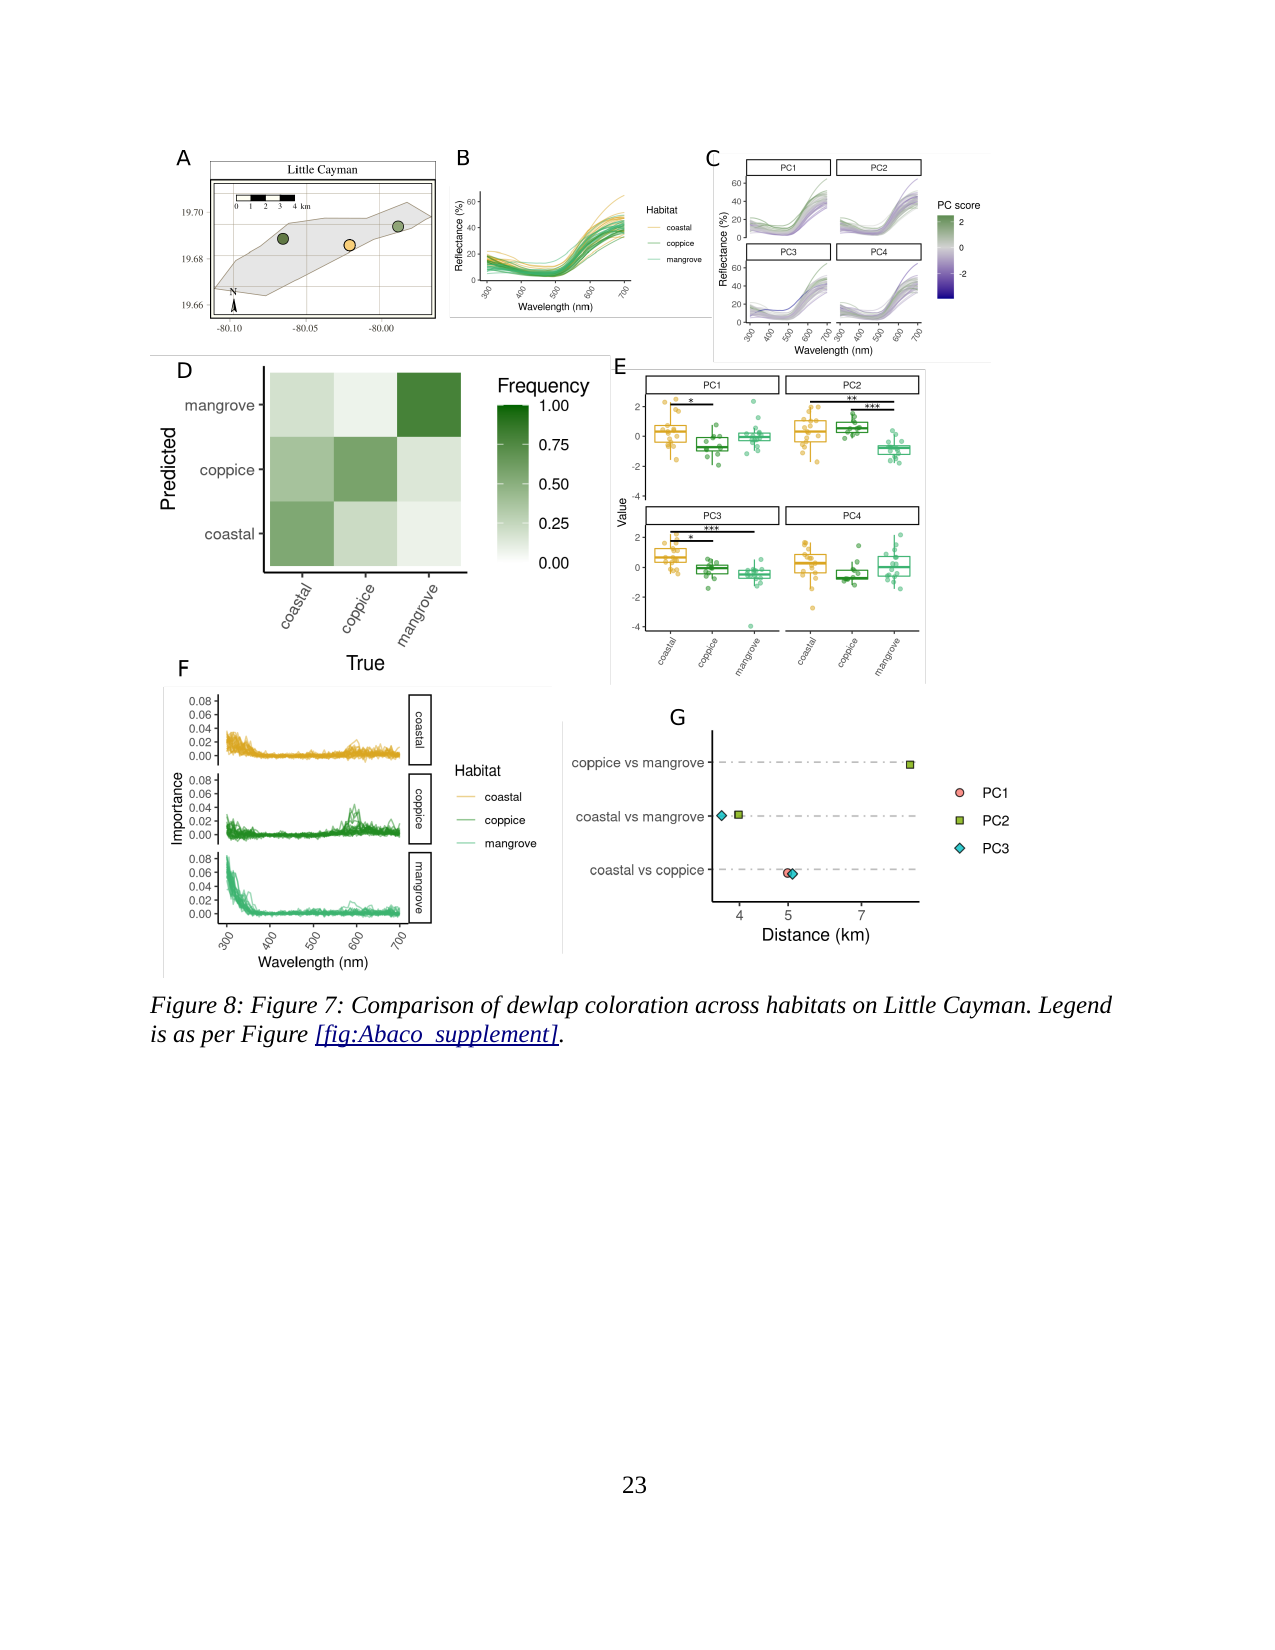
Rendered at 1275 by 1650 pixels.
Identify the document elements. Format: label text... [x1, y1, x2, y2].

picture [150, 150, 1027, 978]
text Figure 8: Figure 7: Comparison of dewlap coloration across habitats on Little Cayman. Legend is as per Figure [fig:Abaco_supplement]. [150, 990, 1125, 1048]
